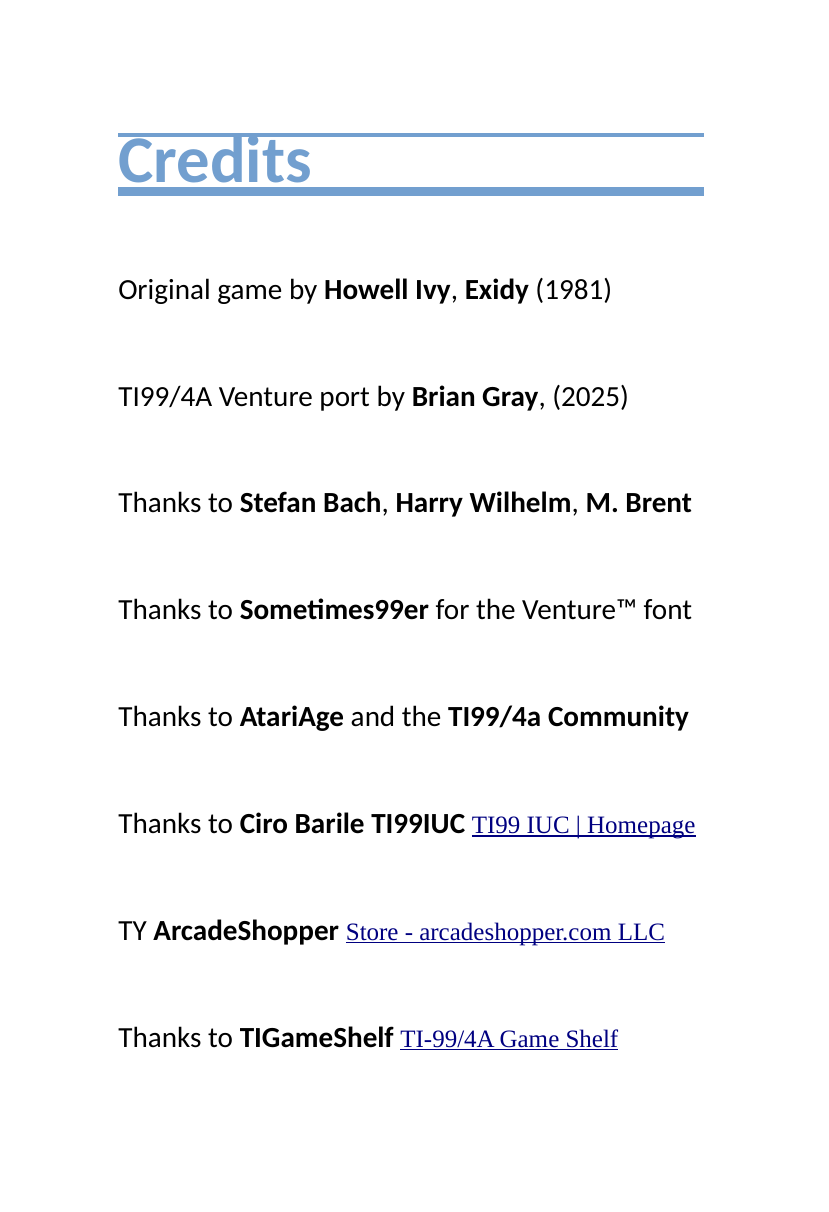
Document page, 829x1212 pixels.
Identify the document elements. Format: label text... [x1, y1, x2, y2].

text Thanks to Stefan Bach, Harry Wilhelm, M. Brent [118, 484, 710, 520]
text Credits [118, 118, 710, 199]
text Thanks to TIGameShelf TI-99/4A Game Shelf [118, 1019, 710, 1054]
text TY ArcadeShopper Store - arcadeshopper.com LLC [118, 912, 710, 948]
text Thanks to Ciro Barile TI99IUC TI99 IUC | Homepage [118, 805, 710, 841]
text Original game by Howell Ivy, Exidy (1981) [118, 271, 710, 306]
text TI99/4A Venture port by Brian Gray, (2025) [118, 378, 710, 413]
text Thanks to Sometimes99er for the Venture™ font [118, 591, 710, 627]
text Thanks to AtariAge and the TI99/4a Community [118, 698, 710, 734]
